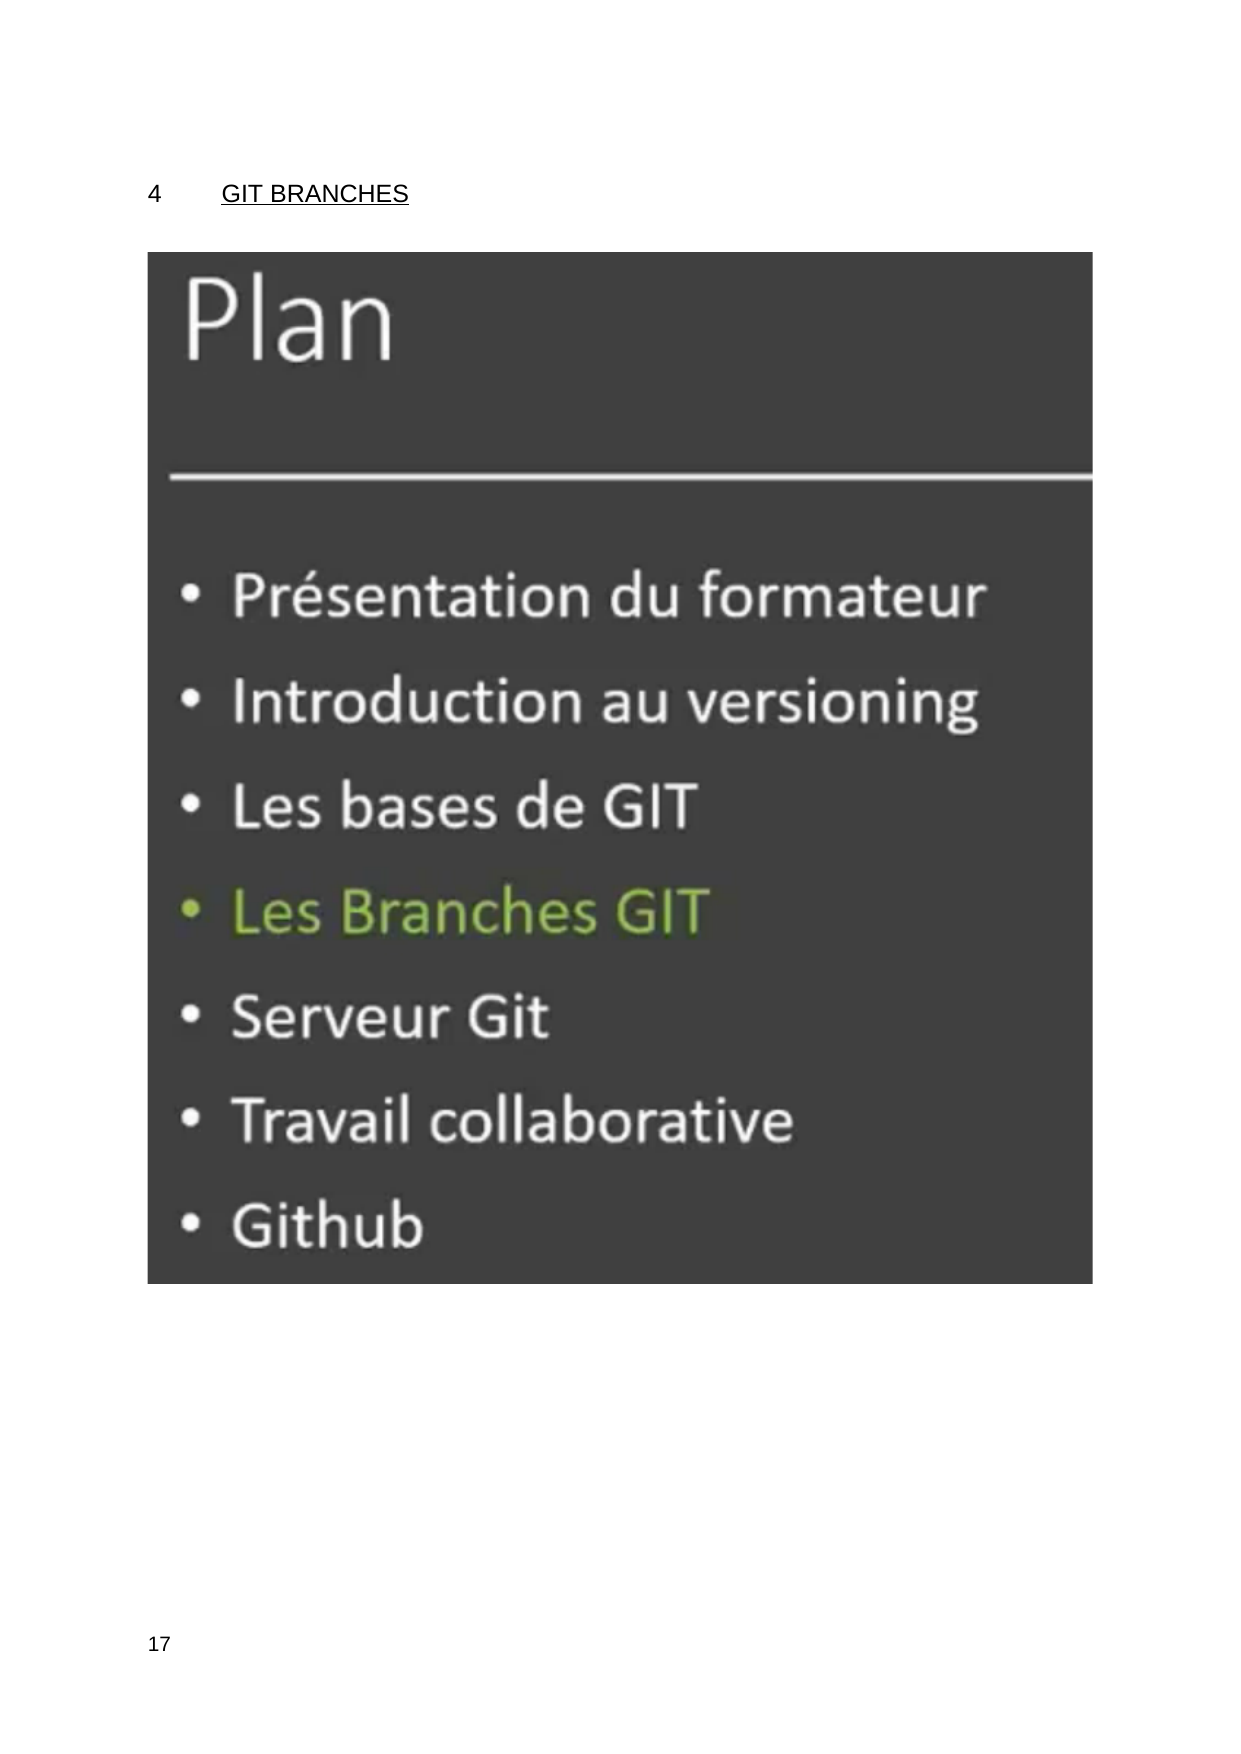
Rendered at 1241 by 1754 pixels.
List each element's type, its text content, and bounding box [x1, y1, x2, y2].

picture [147, 252, 1093, 1284]
subtitle Git branches [148, 179, 1093, 208]
